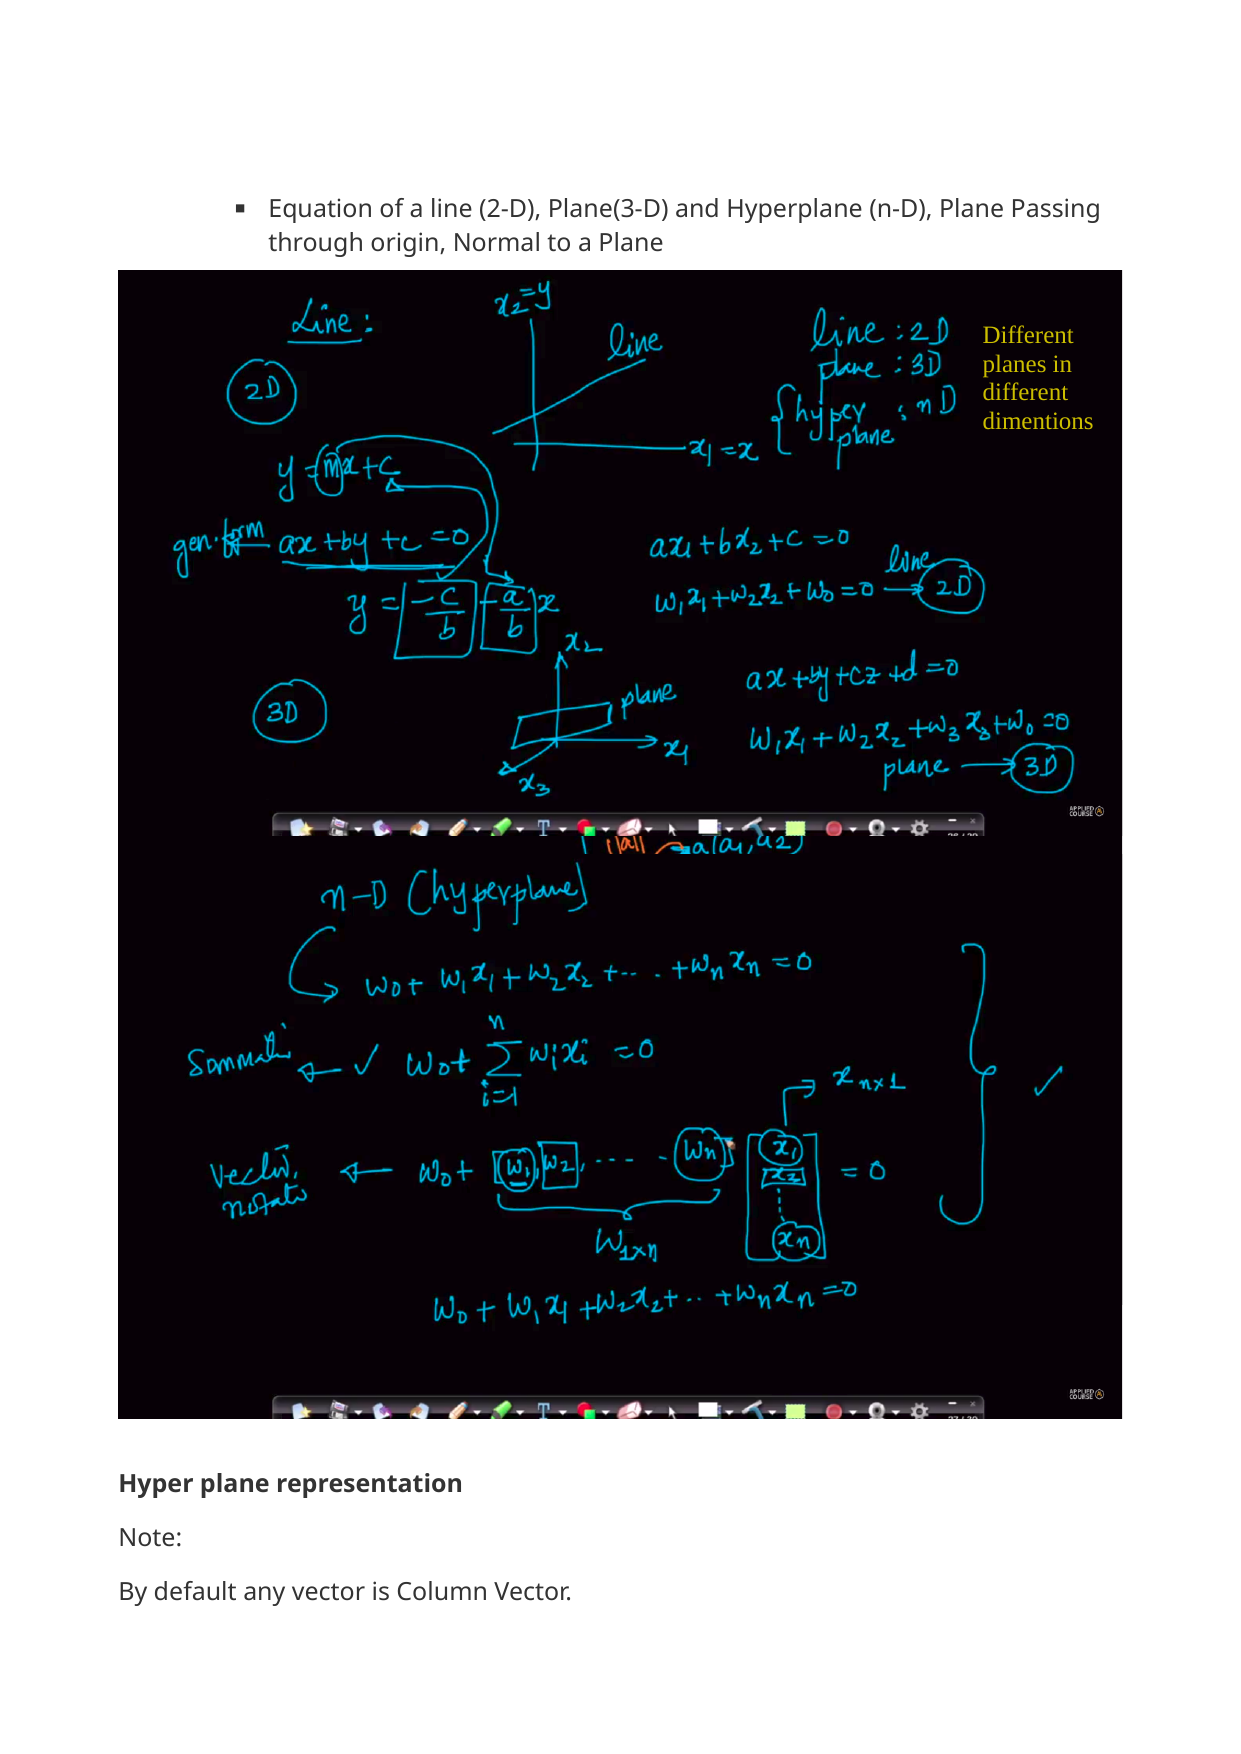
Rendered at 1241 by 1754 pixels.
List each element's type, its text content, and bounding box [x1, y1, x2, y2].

picture [118, 270, 1123, 1419]
subtitle Equation of a line (2-D), Plane(3-D) and Hyperplane (n-D), Plane Passing through origin, Normal to a Plane [231, 190, 1122, 258]
text By default any vector is Column Vector. [118, 1573, 1122, 1608]
text Hyper plane representation [118, 1466, 1122, 1500]
text Note: [118, 1520, 1122, 1554]
